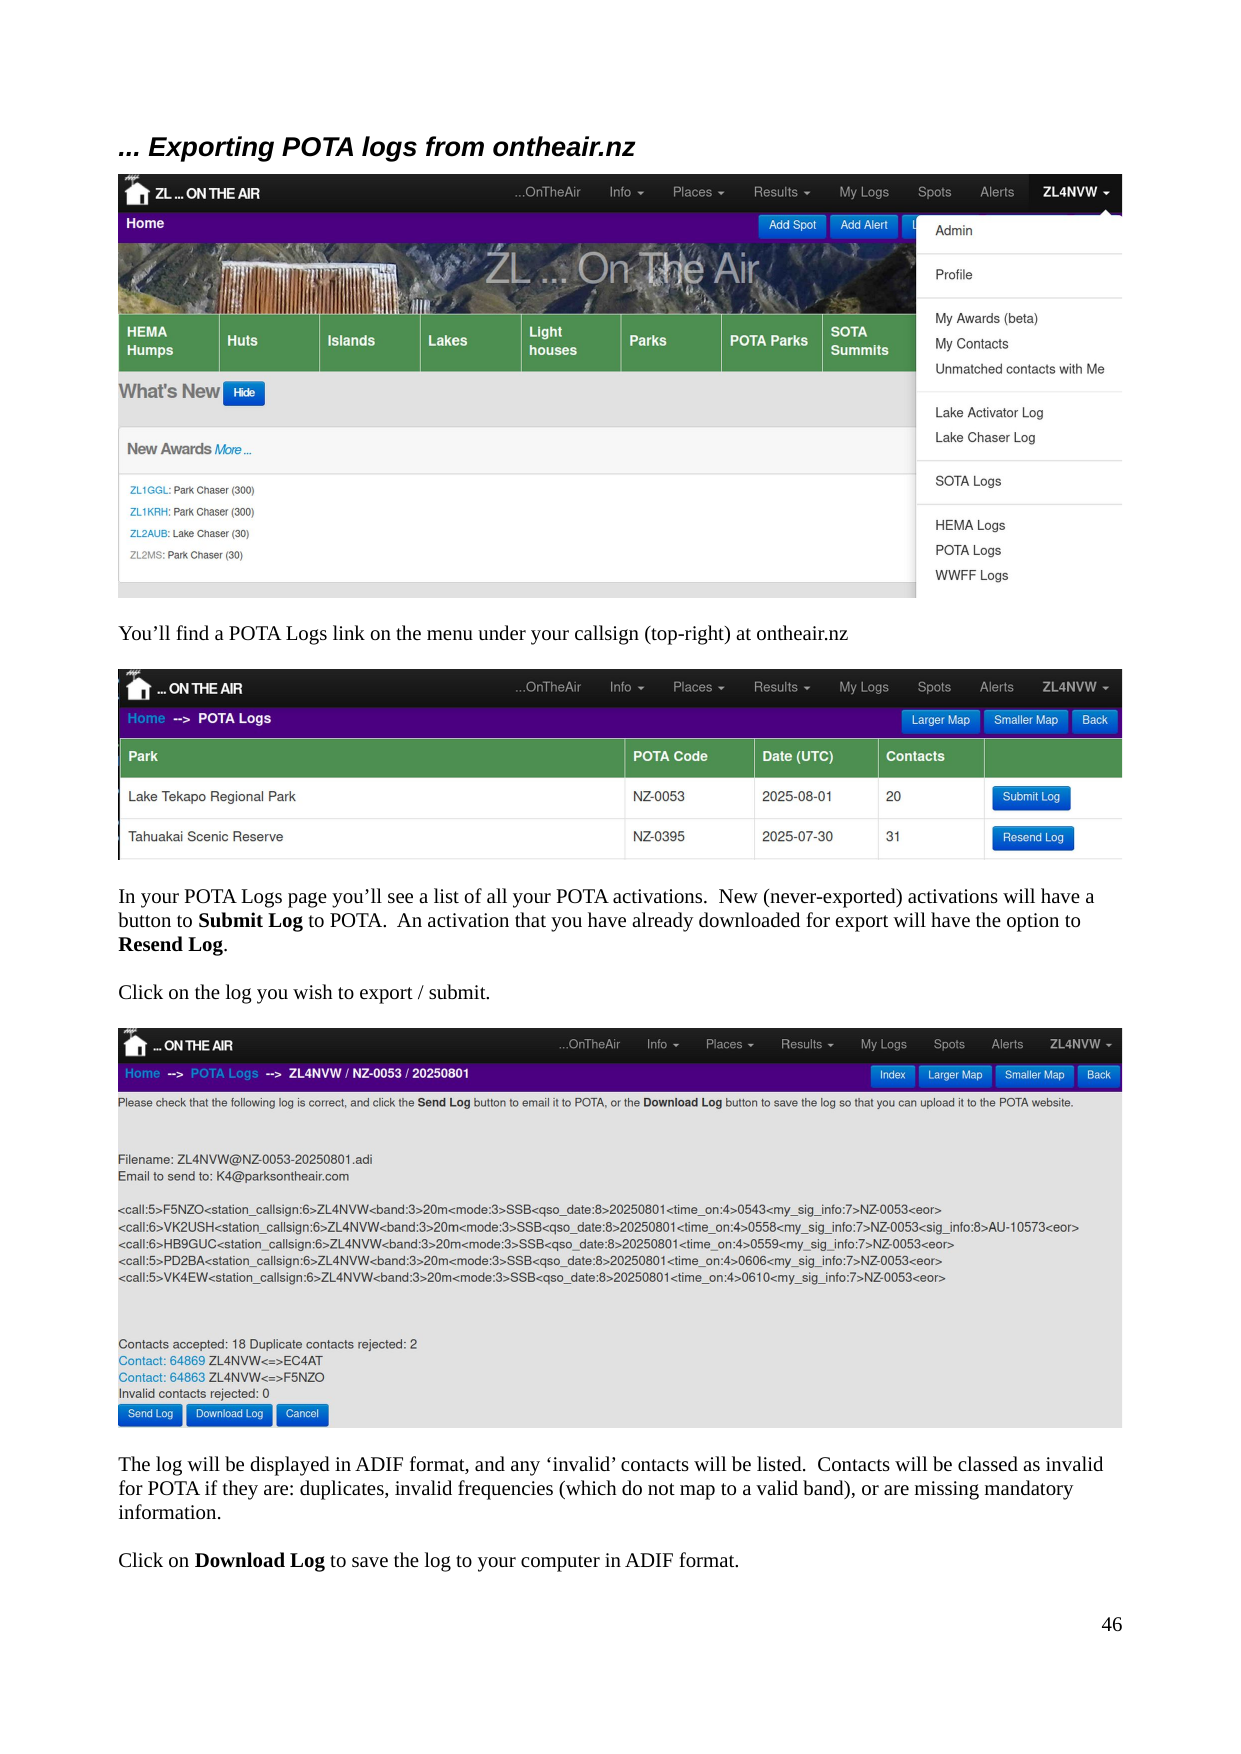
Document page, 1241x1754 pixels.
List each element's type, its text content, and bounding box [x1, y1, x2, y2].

text In your POTA Logs page you’ll see a list of all your POTA activations. New (never-exported) activations will have a button to Submit Log to POTA. An activation that you have already downloaded for export will have the option to Resend Log. [118, 884, 1122, 956]
subtitle ... Exporting POTA logs from ontheair.nz [118, 131, 1122, 162]
picture [118, 1028, 1123, 1428]
text Click on Download Log to save the log to your computer in ADIF format. [118, 1548, 1122, 1572]
text You’ll find a POTA Logs link on the menu under your callsign (top-right) at ontheair.nz [118, 621, 1122, 645]
text Click on the log you wish to export / submit. [118, 980, 1122, 1004]
picture [118, 174, 1123, 598]
text The log will be displayed in ADIF format, and any ‘invalid’ contacts will be listed. Contacts will be classed as invalid for POTA if they are: duplicates, invalid frequencies (which do not map to a valid band), or are missing mandatory information. [118, 1452, 1122, 1524]
picture [118, 669, 1123, 860]
